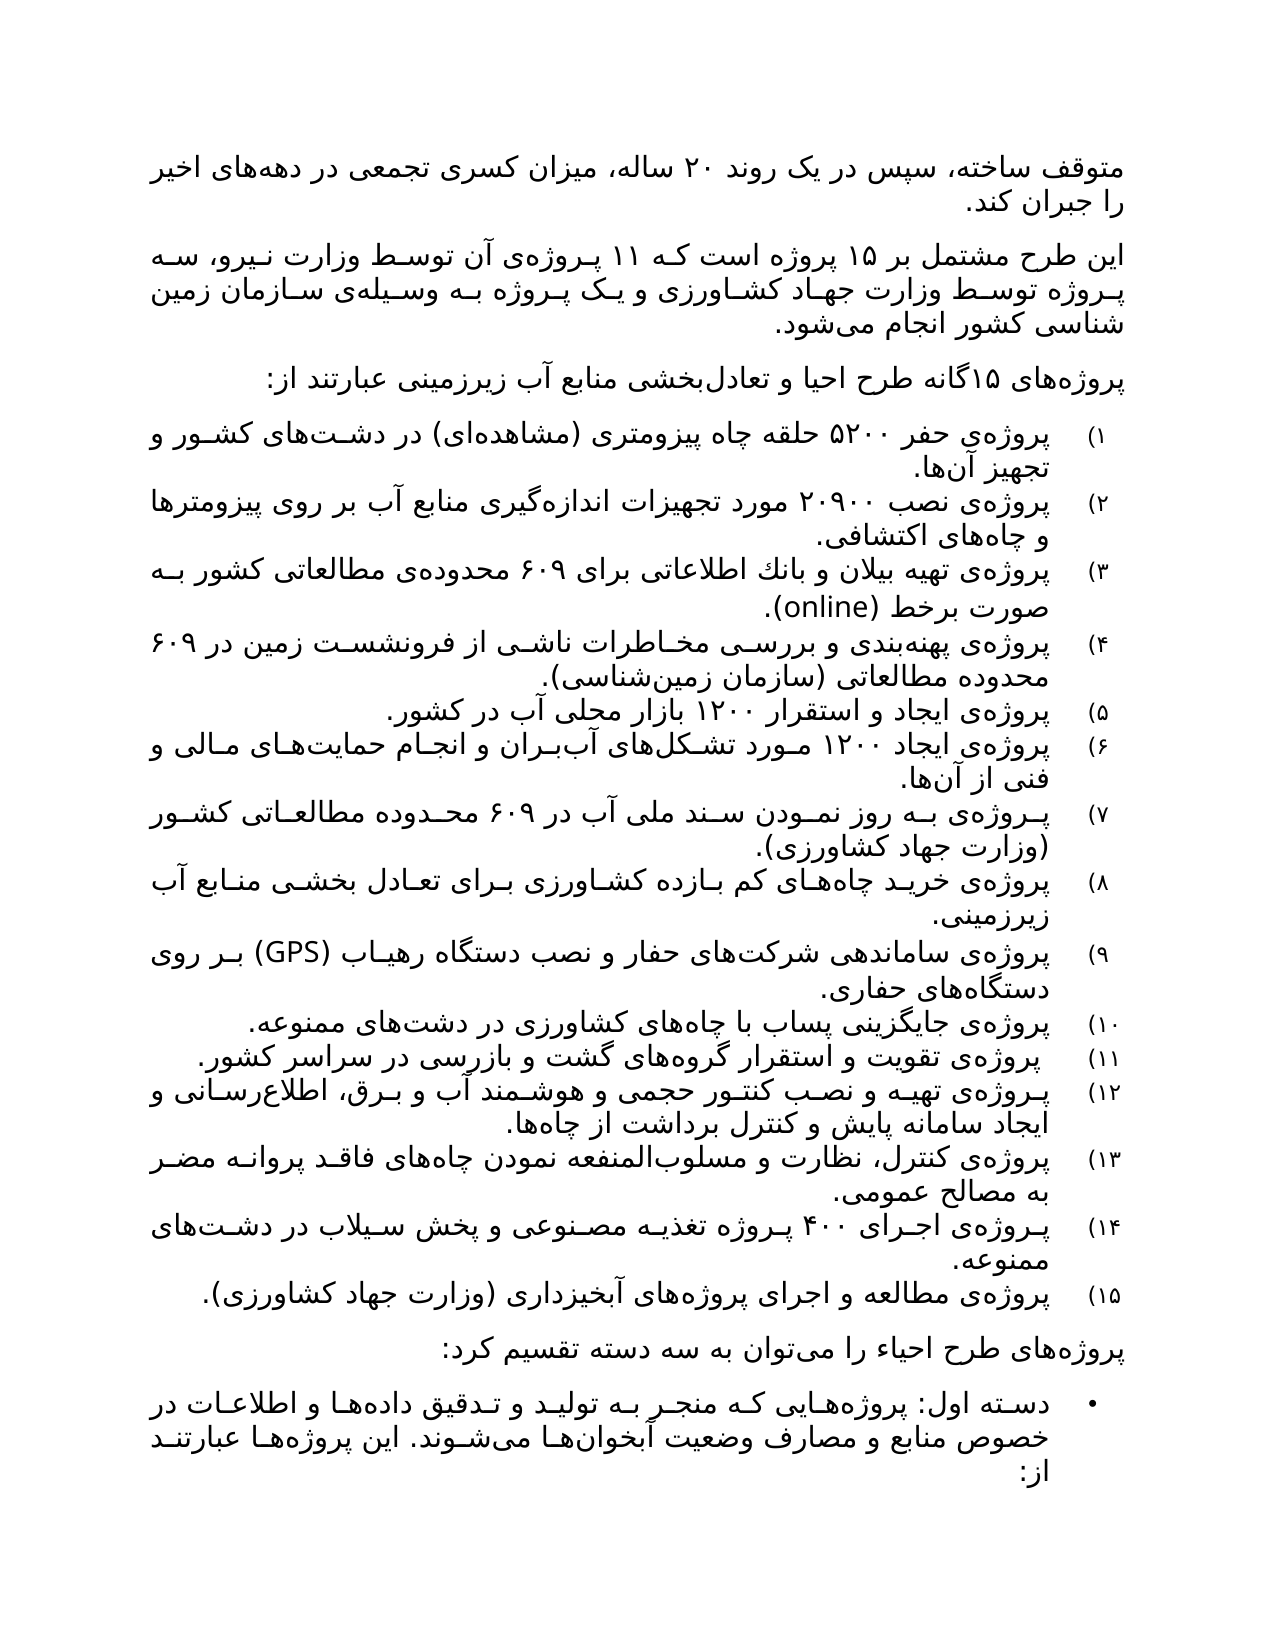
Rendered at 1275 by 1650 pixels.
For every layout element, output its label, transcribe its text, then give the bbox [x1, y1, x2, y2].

text پروژه‌های طرح احیاء را می‌توان به سه دسته تقسیم کرد: [150, 1331, 1125, 1365]
text این طرح مشتمل بر ۱۵ پروژه است که ۱۱ پروژه‌ی آن توسط وزارت نیرو، سه پروژه توسط وزارت جهاد کشاورزی و یک پروژه به وسیله‌ی سازمان زمین شناسی کشور انجام می‌شود. [150, 239, 1125, 341]
list پروژه‌ی حفر ۵۲۰۰ حلقه چاه پیزومتری (مشاهده‌ای) در دشت‌های كشور و تجهیز آن‌ها. [150, 416, 1087, 484]
list پروژه‌ی ساماندهی شركت‌های حفار و نصب دستگاه رهیاب (GPS) بر روی دستگاه‌های حفاری. [150, 931, 1087, 1005]
list پروژه‌ی اجرای ۴۰۰ پروژه تغذیه مصنوعی و پخش سیلاب در دشت‌های ممنوعه. [150, 1209, 1087, 1277]
list پروژه‌ی تهیه و نصب كنتور حجمی و هوشمند آب و برق، اطلاع‌رسانی و ایجاد سامانه پایش و كنترل برداشت از چاه‌ها. [150, 1073, 1087, 1141]
list پروژه‌ی مطالعه و اجرای پروژه‌های آبخیزداری (وزارت جهاد كشاورزی). [150, 1277, 1087, 1311]
list پروژه‌ی ایجاد ۱۲۰۰ مورد تشكل‌های آب‌بران و انجام حمایت‌های مالی و فنی از آن‌ها. [150, 728, 1087, 796]
list پروژه‌ی كنترل، نظارت و مسلوب‌المنفعه نمودن چاه‌های فاقد پروانه مضر به مصالح عمومی. [150, 1141, 1087, 1209]
list پروژه‌ی پهنه‌بندی و بررسی مخاطرات ناشی از فرونشست زمین در ۶۰۹ محدوده مطالعاتی (سازمان زمین‌شناسی). [150, 626, 1087, 694]
text بر اساس مصوبات پانزدهمین جلسه‌ی شورای عالی آب در شهریور ماه ۹۳، مقرر گردیـد تا طـرحـی جامع، برای تغییر زیربنایی روند فعلی و حرکت به سوی تعادل‌بخشی بین منابع و مصارف آب‌های زیرزمینی تدوین گردد. خروجی این مصوبه، طرح جامع «احیاء و تعادل‌بخشی آب‌های زیرزمینی» بود که می‌خواست، در طول برنامه‌ی ششم توسعه، کل اضافه‌برداشت‌ها را از منابع آب زیرزمینی متوقف ساخته، سپس در یک روند ۲۰ ساله، میزان کسری تجمعی در دهه‌های اخیر را جبران کند. [150, 150, 1125, 218]
list پروژه‌ی به روز نمودن سند ملی آب در ۶۰۹ محدوده مطالعاتی كشور (وزارت جهاد كشاورزی). [150, 796, 1087, 863]
list دسته اول: پروژه‌هایی که منجر به تولید و تدقیق داده‌ها و اطلاعات در خصوص منابع و مصارف وضعیت آبخوان‌ها می‌شوند. این پروژه‌ها عبارتند از: [150, 1386, 1087, 1488]
list پروژه‌ی ایجاد و استقرار ۱۲۰۰ بازار محلی آب در كشور. [150, 694, 1087, 728]
list پروژه‌ی خرید چاه‌های كم بازده كشاورزی برای تعادل بخشی منابع آب زیرزمینی. [150, 863, 1087, 931]
list پروژه‌ی نصب ۲۰۹۰۰ مورد تجهیزات اندازه‌گیری منابع آب بر روی پیزومترها و چاه‌های اكتشافی. [150, 484, 1087, 552]
list پروژه‌ی جایگزینی پساب با چاه‌های كشاورزی در دشت‌های ممنوعه. [150, 1005, 1087, 1039]
list پروژه‌ی تهیه بیلان و بانك اطلاعاتی برای ۶۰۹ محدوده‌ی مطالعاتی كشور به صورت برخط (online). [150, 552, 1087, 626]
list پروژه‌ی تقویت و استقرار گروه‌های گشت و بازرسی در سراسر كشور. [150, 1039, 1087, 1073]
text پروژه‌های ۱۵گانه طرح احیا و تعادل‌بخشی منابع آب زیرزمینی عبارتند از: [150, 361, 1125, 395]
